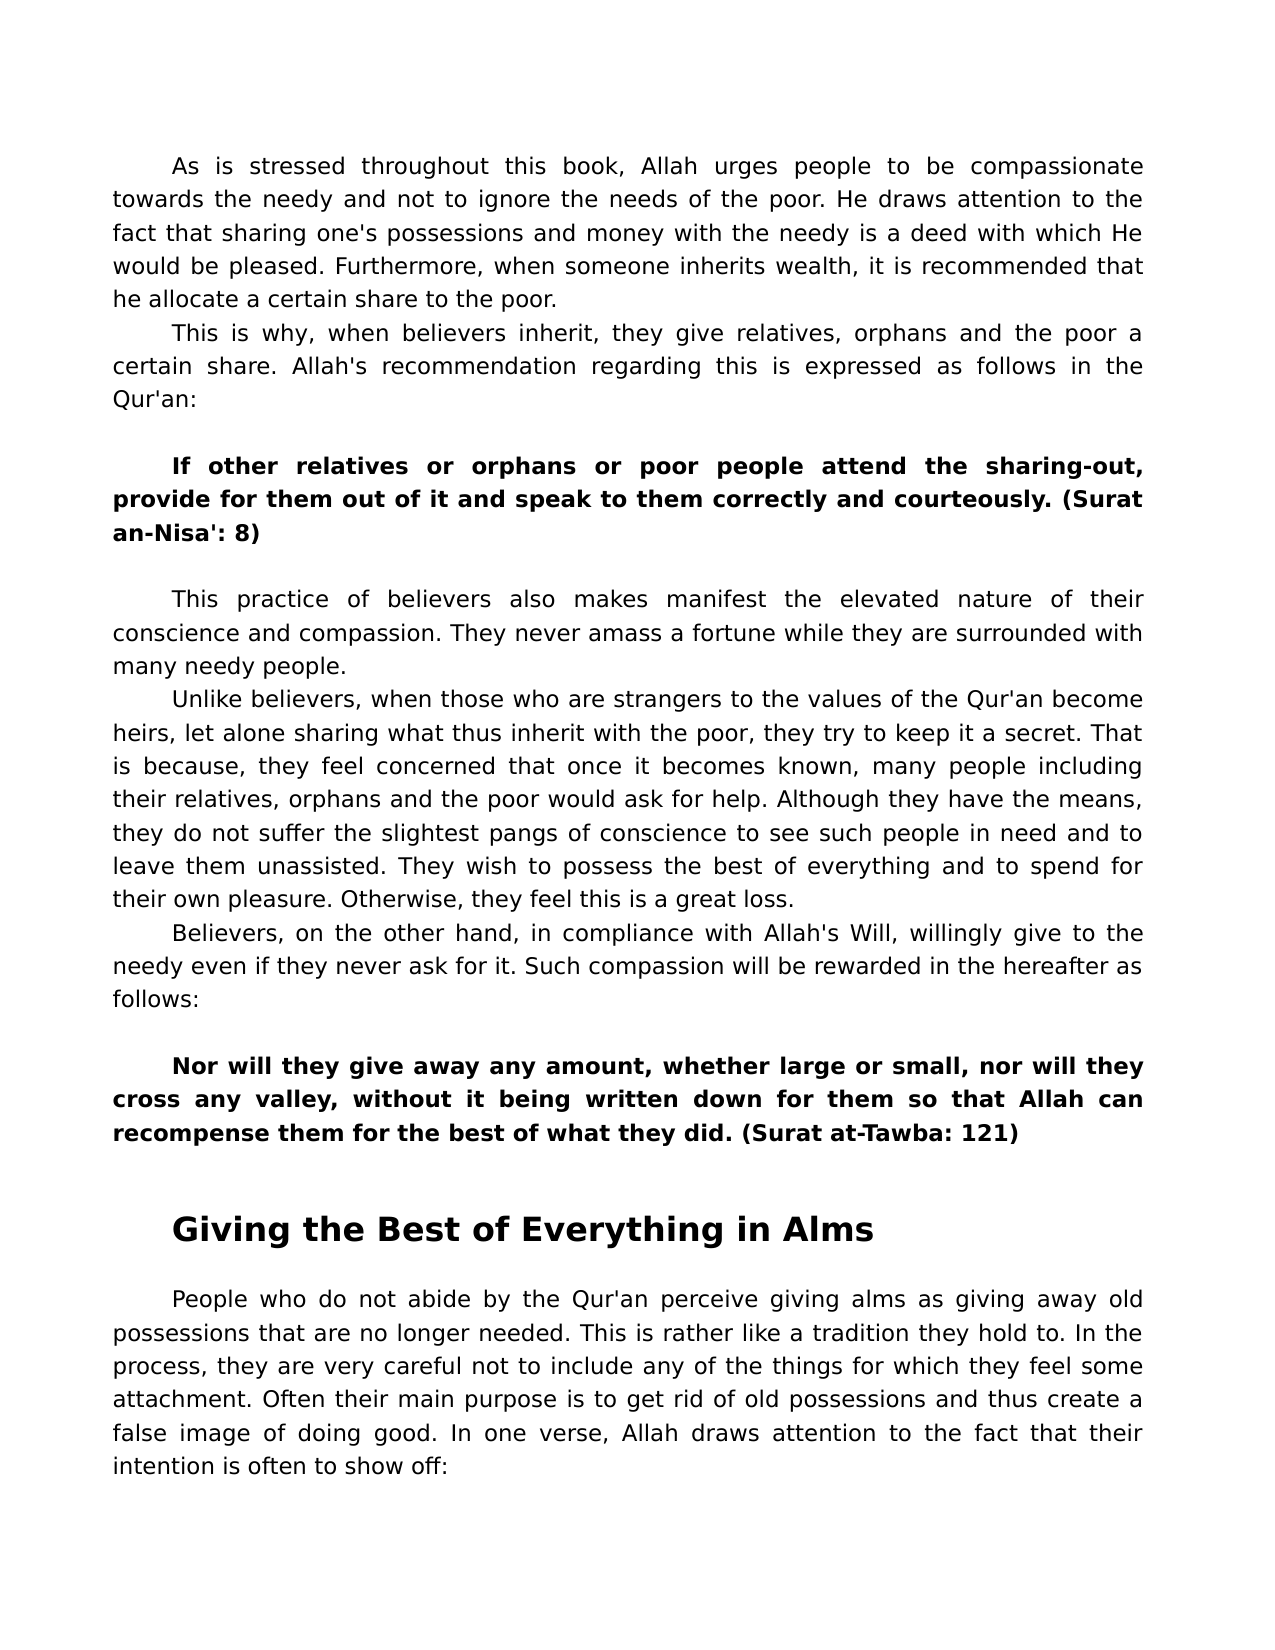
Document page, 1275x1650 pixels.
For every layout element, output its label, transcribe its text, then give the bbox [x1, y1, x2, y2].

text If other relatives or orphans or poor people attend the sharing-out, provide for them out of it and speak to them correctly and courteously. (Surat an-Nisa': 8) [112, 448, 1145, 548]
text Giving the Best of Everything in Alms [112, 1214, 1145, 1248]
text This practice of believers also makes manifest the elevated nature of their conscience and compassion. They never amass a fortune while they are surrounded with many needy people. [112, 581, 1145, 681]
text Nor will they give away any amount, whether large or small, nor will they cross any valley, without it being written down for them so that Allah can recompense them for the best of what they did. (Surat at-Tawba: 121) [112, 1048, 1145, 1148]
text As is stressed throughout this book, Allah urges people to be compassionate towards the needy and not to ignore the needs of the poor. He draws attention to the fact that sharing one's possessions and money with the needy is a deed with which He would be pleased. Furthermore, when someone inherits wealth, it is recommended that he allocate a certain share to the poor. [112, 148, 1145, 314]
text Unlike believers, when those who are strangers to the values of the Qur'an become heirs, let alone sharing what thus inherit with the poor, they try to keep it a secret. That is because, they feel concerned that once it becomes known, many people including their relatives, orphans and the poor would ask for help. Although they have the means, they do not suffer the slightest pangs of conscience to see such people in need and to leave them unassisted. They wish to possess the best of everything and to spend for their own pleasure. Otherwise, they feel this is a great loss. [112, 681, 1145, 914]
text Believers, on the other hand, in compliance with Allah's Will, willingly give to the needy even if they never ask for it. Such compassion will be rewarded in the hereafter as follows: [112, 914, 1145, 1014]
text People who do not abide by the Qur'an perceive giving alms as giving away old possessions that are no longer needed. This is rather like a tradition they hold to. In the process, they are very careful not to include any of the things for which they feel some attachment. Often their main purpose is to get rid of old possessions and thus create a false image of doing good. In one verse, Allah draws attention to the fact that their intention is often to show off: [112, 1281, 1145, 1481]
text This is why, when believers inherit, they give relatives, orphans and the poor a certain share. Allah's recommendation regarding this is expressed as follows in the Qur'an: [112, 314, 1145, 414]
